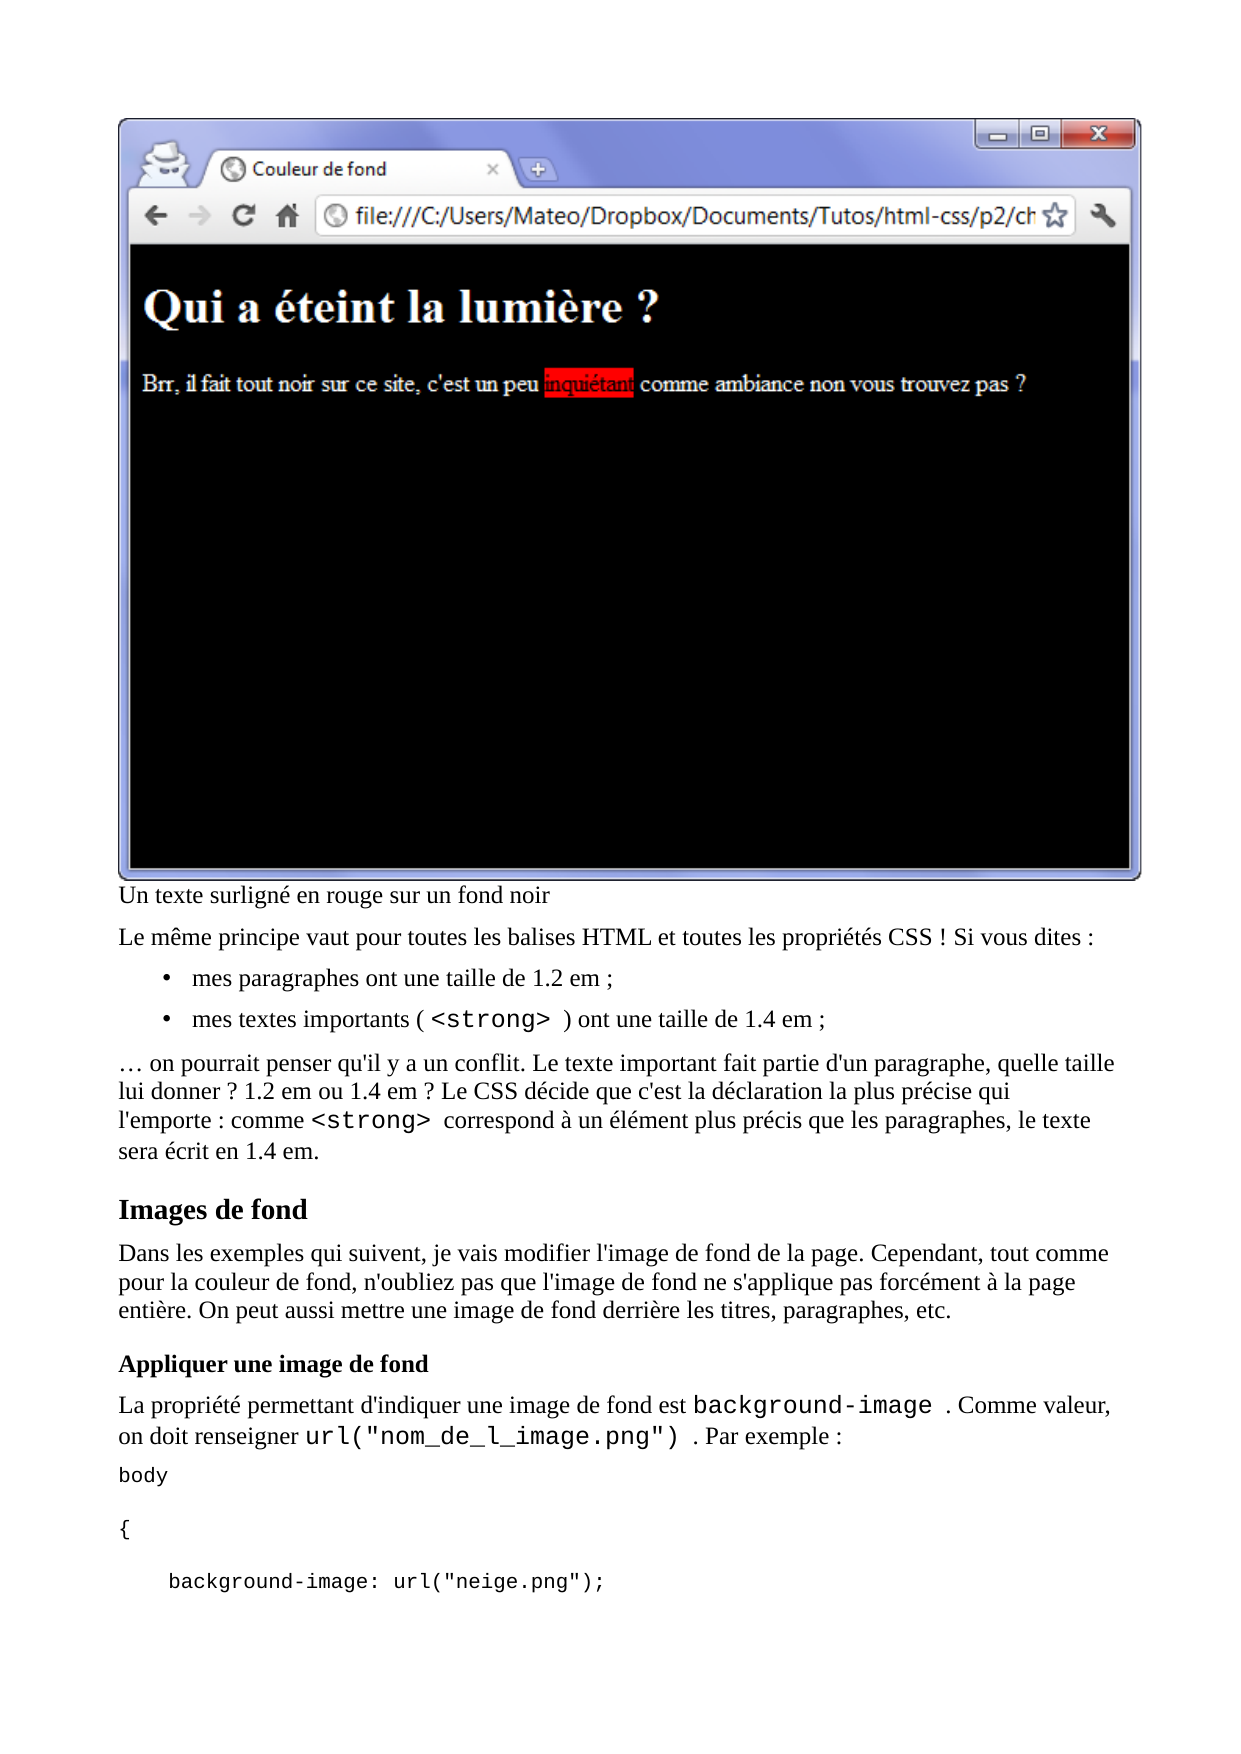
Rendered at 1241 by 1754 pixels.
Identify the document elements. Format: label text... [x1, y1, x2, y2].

subtitle Appliquer une image de fond [118, 1349, 1122, 1378]
text Un texte surligné en rouge sur un fond noir [118, 881, 1122, 909]
text background-image: url("neige.png"); [118, 1571, 1122, 1594]
text … on pourrait penser qu'il y a un conflit. Le texte important fait partie d'un paragraphe, quelle taille lui donner ? 1.2 em ou 1.4 em ? Le CSS décide que c'est la déclaration la plus précise qui l'emporte : comme <strong> correspond à un élément plus précis que les paragraphes, le texte sera écrit en 1.4 em. [118, 1048, 1122, 1165]
list mes textes importants ( <strong> ) ont une taille de 1.4 em ; [162, 1004, 1122, 1035]
picture [118, 118, 1142, 881]
text body [118, 1464, 1122, 1488]
list mes paragraphes ont une taille de 1.2 em ; [162, 963, 1122, 992]
text { [118, 1518, 1122, 1541]
subtitle Images de fond [118, 1192, 1122, 1225]
text Dans les exemples qui suivent, je vais modifier l'image de fond de la page. Cependant, tout comme pour la couleur de fond, n'oubliez pas que l'image de fond ne s'applique pas forcément à la page entière. On peut aussi mettre une image de fond derrière les titres, paragraphes, etc. [118, 1238, 1122, 1324]
text La propriété permettant d'indiquer une image de fond est background-image . Comme valeur, on doit renseigner url("nom_de_l_image.png") . Par exemple : [118, 1390, 1122, 1452]
text Le même principe vaut pour toutes les balises HTML et toutes les propriétés CSS ! Si vous dites : [118, 922, 1122, 951]
